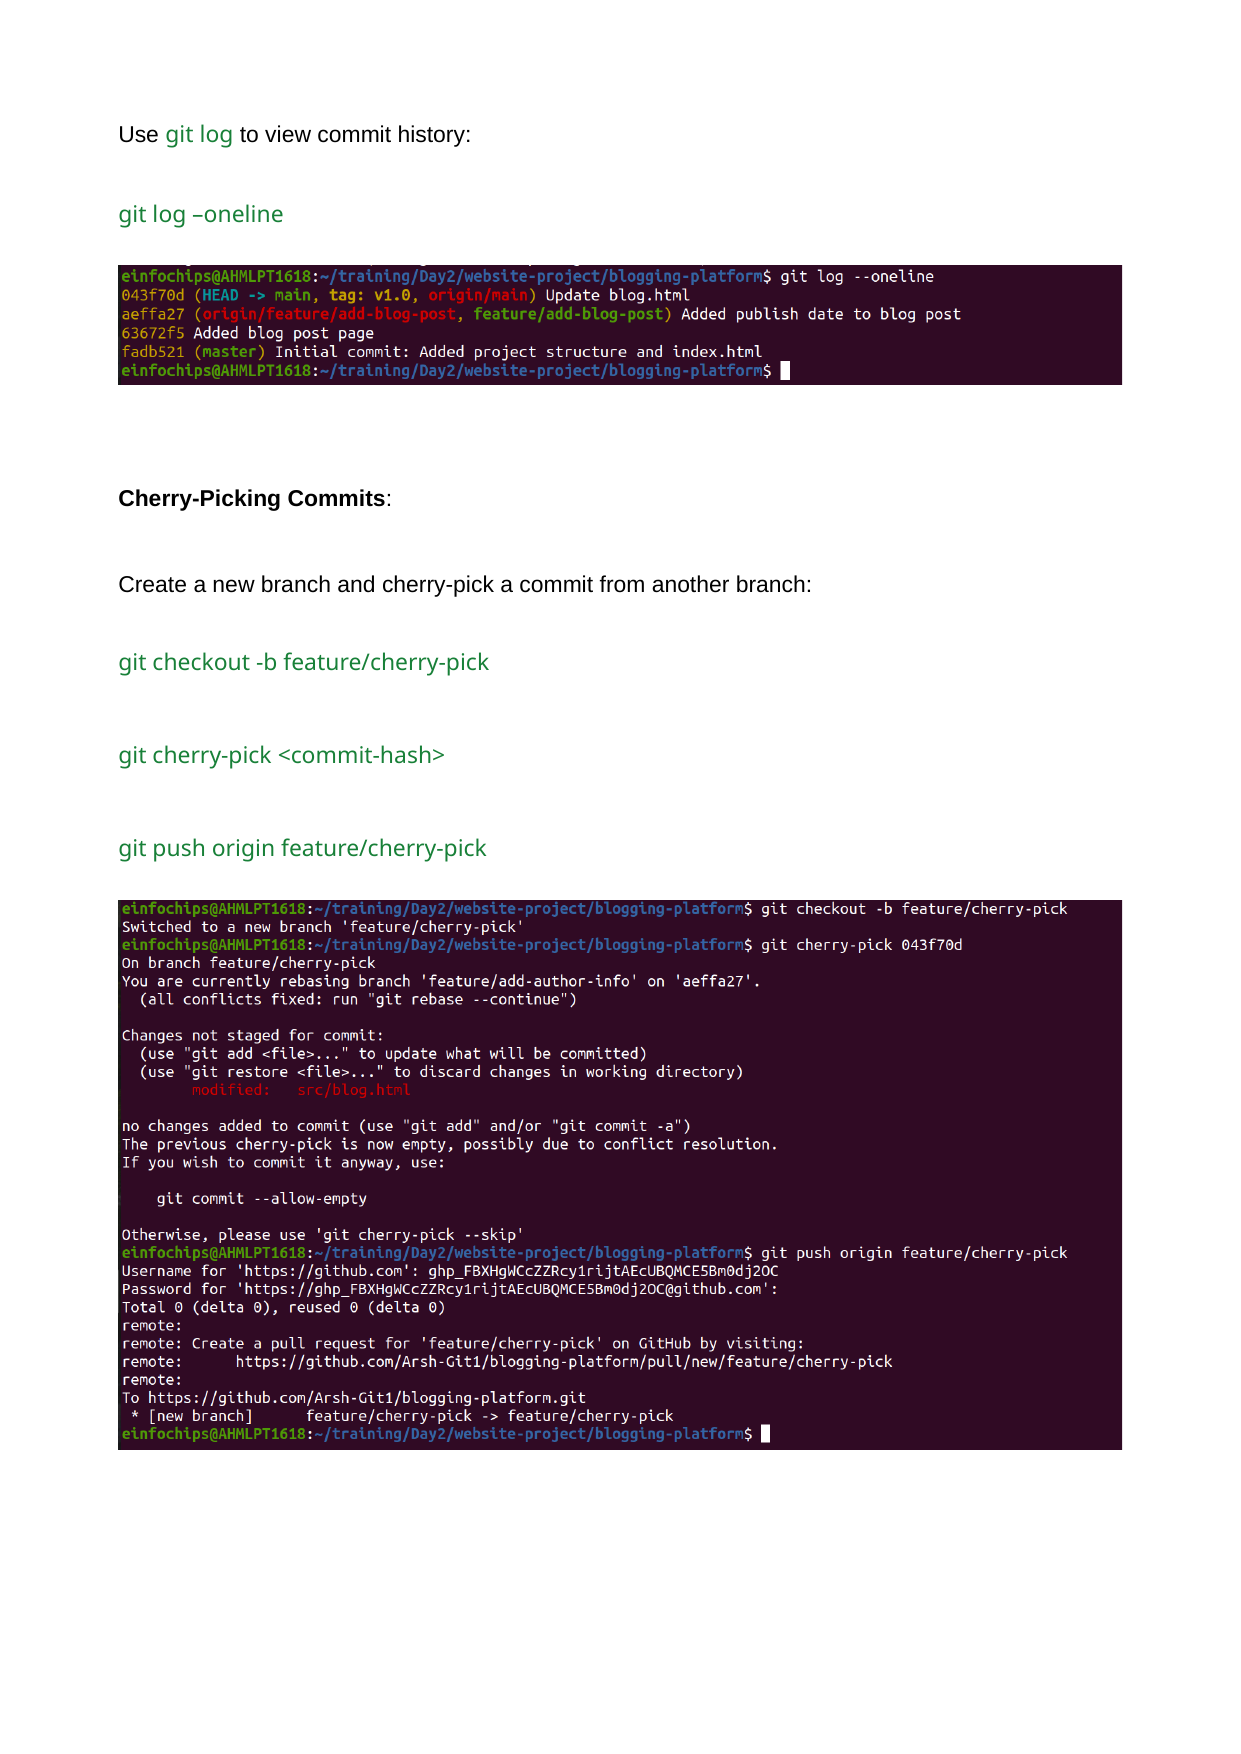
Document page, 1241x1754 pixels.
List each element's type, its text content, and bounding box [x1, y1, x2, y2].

text git push origin feature/cherry-pick [118, 832, 1122, 863]
text Create a new branch and cherry-pick a commit from another branch: git checkout -b feature/cherry-pick [118, 571, 1122, 677]
text git cherry-pick <commit-hash> [118, 739, 1122, 770]
text Use git log to view commit history: git log –oneline [118, 118, 1122, 229]
picture [118, 900, 1123, 1450]
picture [118, 265, 1123, 385]
text Cherry-Picking Commits: [118, 484, 1122, 511]
